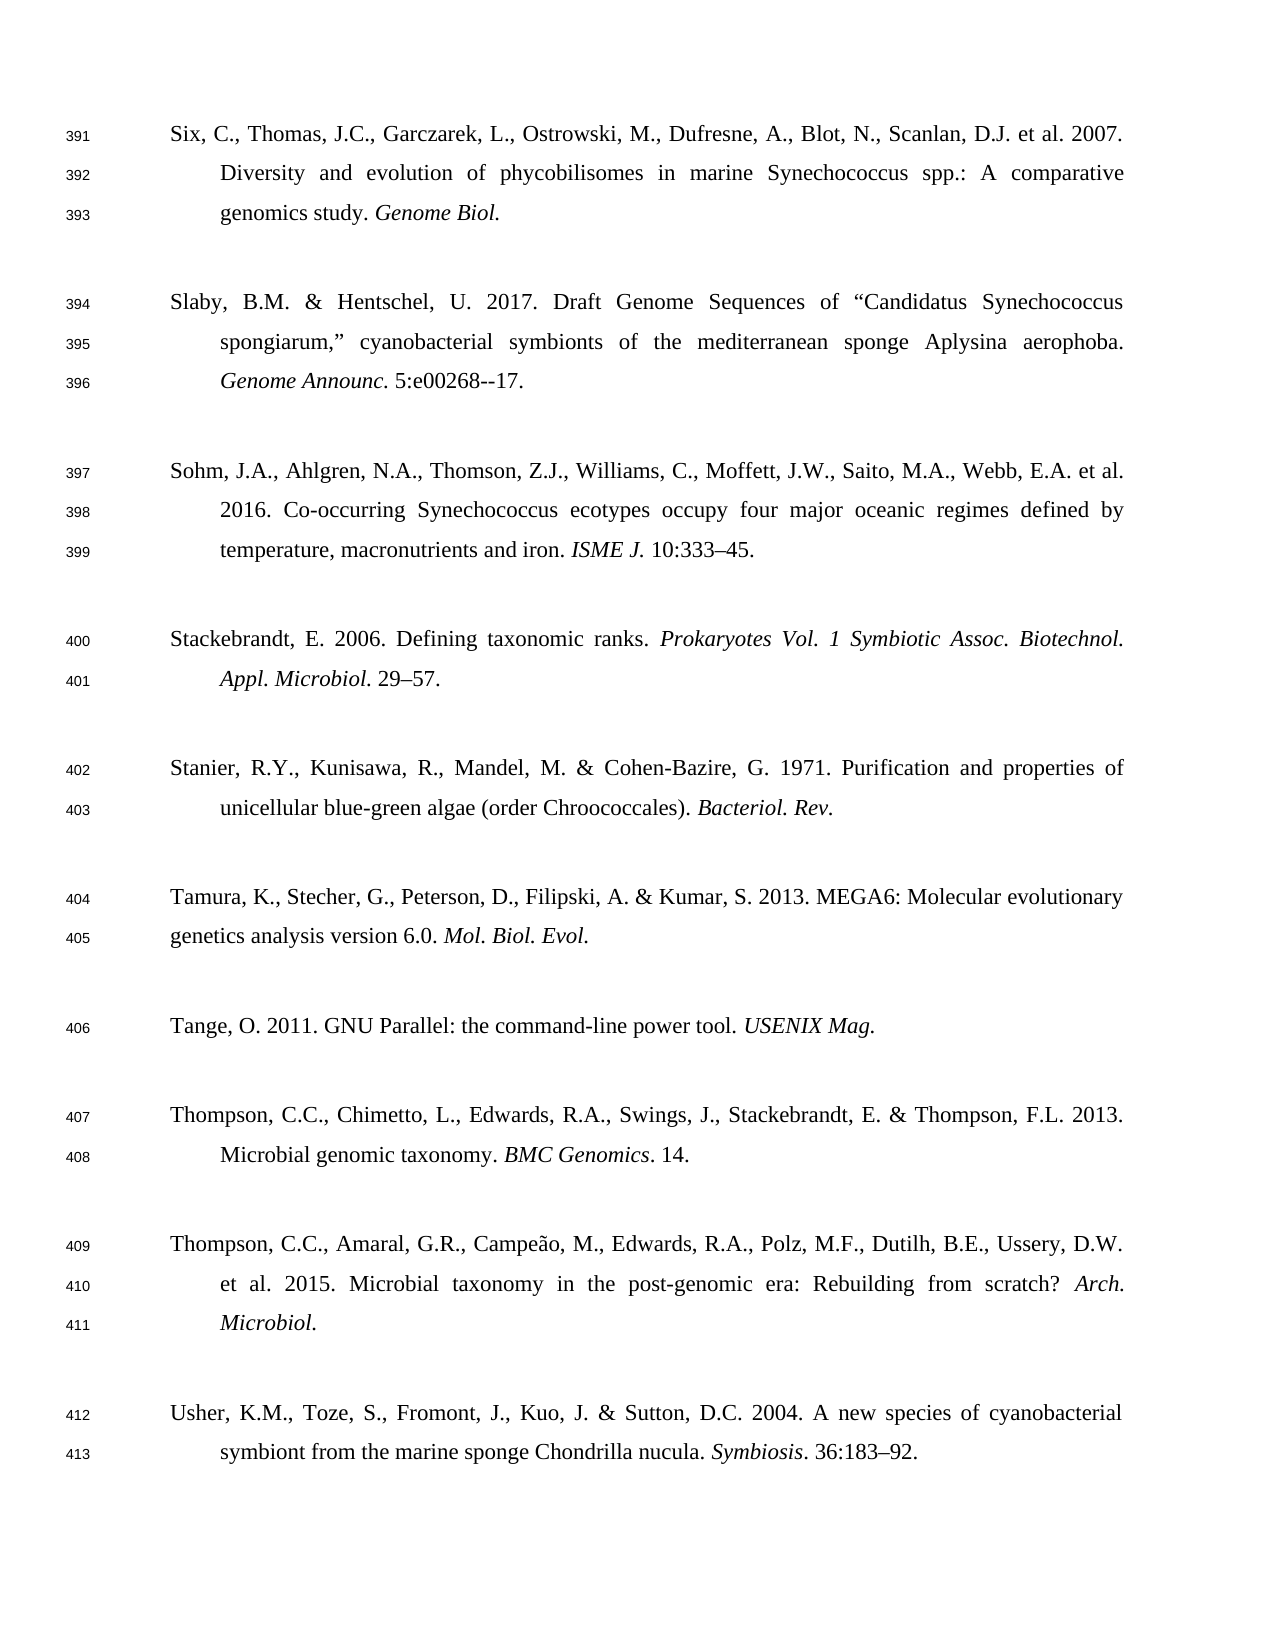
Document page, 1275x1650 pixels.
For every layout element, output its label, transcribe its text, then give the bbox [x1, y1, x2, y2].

text Thompson, C.C., Amaral, G.R., Campeão, M., Edwards, R.A., Polz, M.F., Dutilh, B.E., Ussery, D.W. et al. 2015. Microbial taxonomy in the post-genomic era: Rebuilding from scratch? Arch. Microbiol. [170, 1231, 1125, 1336]
text Thompson, C.C., Chimetto, L., Edwards, R.A., Swings, J., Stackebrandt, E. & Thompson, F.L. 2013. Microbial genomic taxonomy. BMC Genomics. 14. [170, 1102, 1125, 1167]
text Stackebrandt, E. 2006. Defining taxonomic ranks. Prokaryotes Vol. 1 Symbiotic Assoc. Biotechnol. Appl. Microbiol. 29–57. [170, 625, 1125, 691]
text Tamura, K., Stecher, G., Peterson, D., Filipski, A. & Kumar, S. 2013. MEGA6: Molecular evolutionary genetics analysis version 6.0. Mol. Biol. Evol. [170, 883, 1125, 949]
text Slaby, B.M. & Hentschel, U. 2017. Draft Genome Sequences of “Candidatus Synechococcus spongiarum,” cyanobacterial symbionts of the mediterranean sponge Aplysina aerophoba. Genome Announc. 5:e00268--17. [170, 288, 1125, 394]
text Tange, O. 2011. GNU Parallel: the command-line power tool. USENIX Mag. [170, 1012, 1125, 1038]
text Six, C., Thomas, J.C., Garczarek, L., Ostrowski, M., Dufresne, A., Blot, N., Scanlan, D.J. et al. 2007. Diversity and evolution of phycobilisomes in marine Synechococcus spp.: A comparative genomics study. Genome Biol. [170, 120, 1125, 225]
text Sohm, J.A., Ahlgren, N.A., Thomson, Z.J., Williams, C., Moffett, J.W., Saito, M.A., Webb, E.A. et al. 2016. Co-occurring Synechococcus ecotypes occupy four major oceanic regimes defined by temperature, macronutrients and iron. ISME J. 10:333–45. [170, 457, 1125, 562]
text Usher, K.M., Toze, S., Fromont, J., Kuo, J. & Sutton, D.C. 2004. A new species of cyanobacterial symbiont from the marine sponge Chondrilla nucula. Symbiosis. 36:183–92. [170, 1399, 1125, 1465]
text Stanier, R.Y., Kunisawa, R., Mandel, M. & Cohen-Bazire, G. 1971. Purification and properties of unicellular blue-green algae (order Chroococcales). Bacteriol. Rev. [170, 754, 1125, 820]
